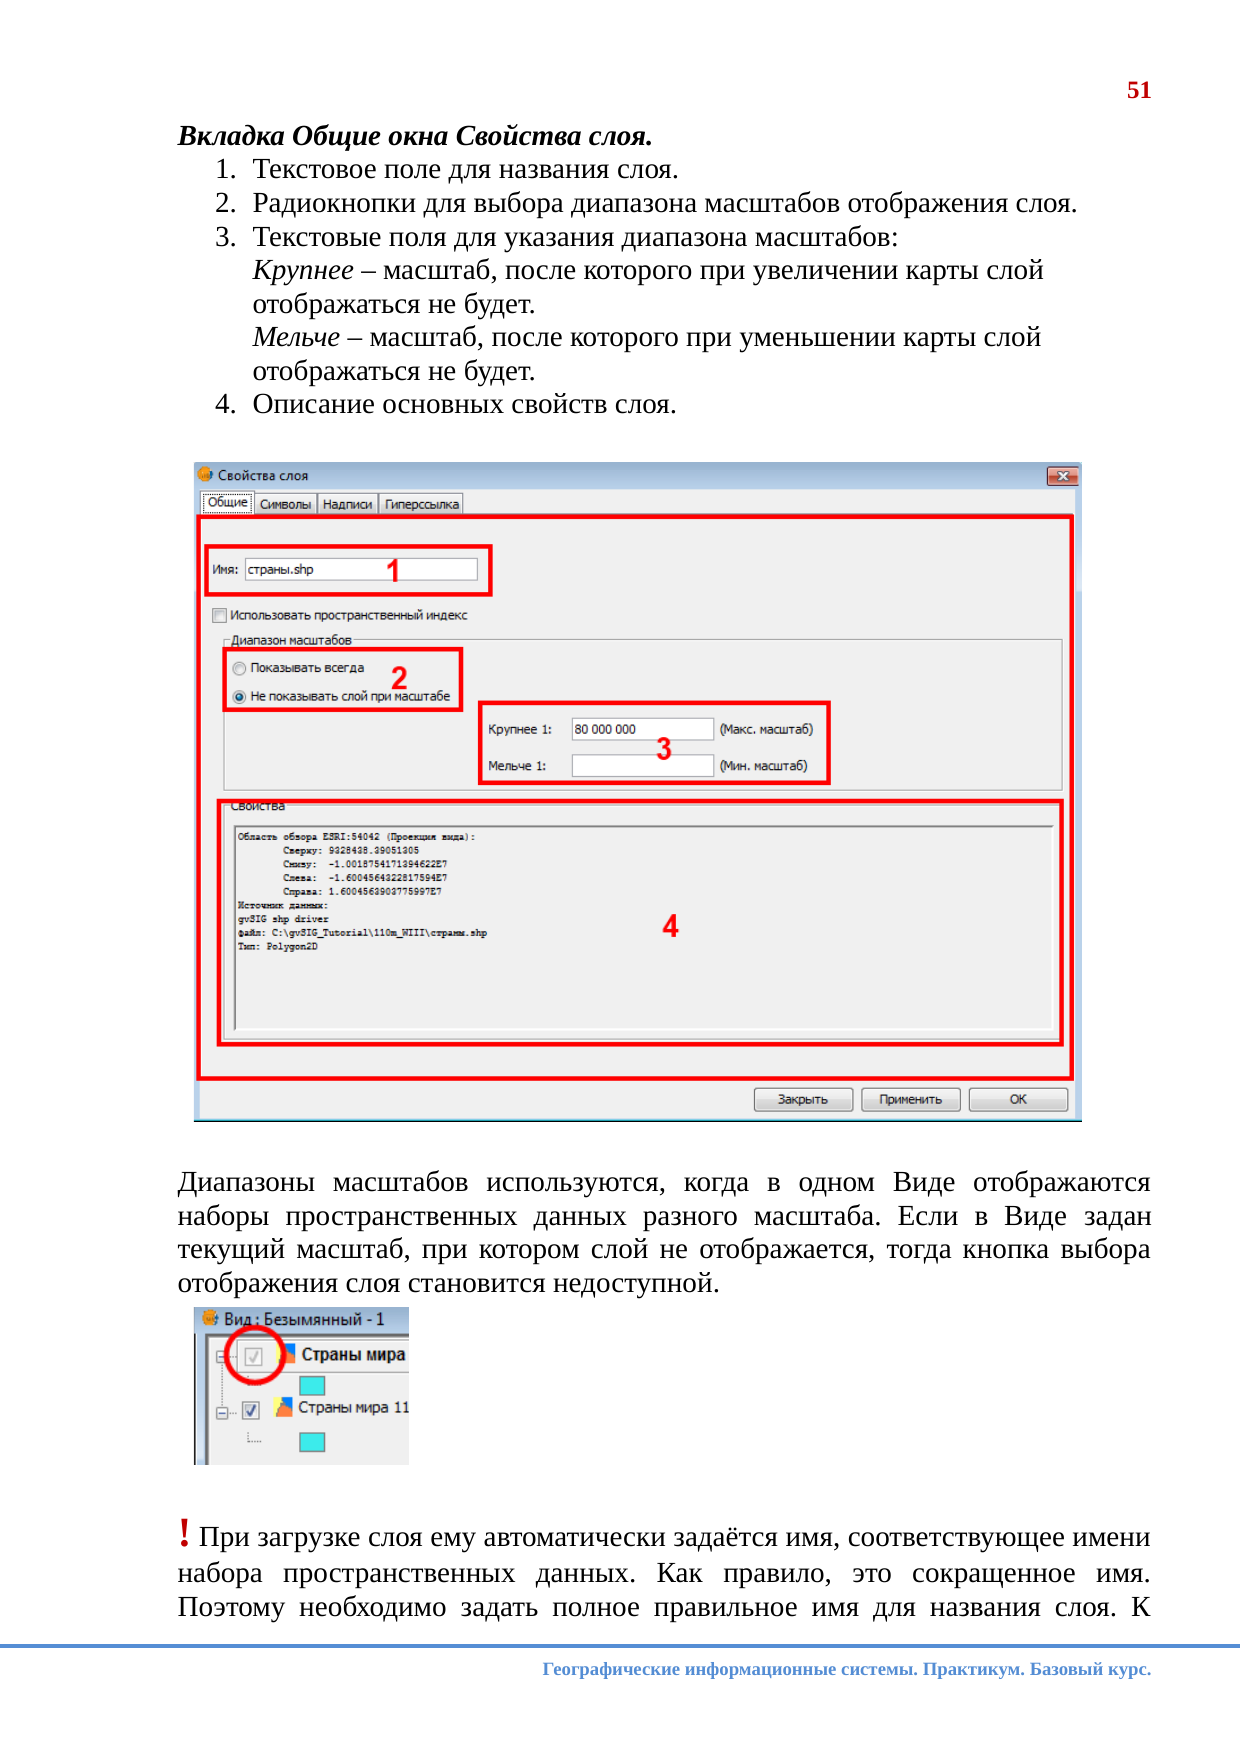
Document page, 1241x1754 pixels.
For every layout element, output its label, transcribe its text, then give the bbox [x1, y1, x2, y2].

list Текстовое поле для названия слоя. [215, 152, 1152, 185]
picture [193, 1307, 409, 1465]
list Текстовые поля для указания диапазона масштабов: Крупнее – масштаб, после которого при увеличении карты слой отображаться не будет. Мельче – масштаб, после которого при уменьшении карты слой отображаться не будет. [215, 219, 1152, 386]
text Вкладка Общие окна Свойства слоя. [177, 118, 1152, 152]
picture [193, 462, 1082, 1122]
text Диапазоны масштабов используются, когда в одном Виде отображаются наборы пространственных данных разного масштаба. Если в Виде задан текущий масштаб, при котором слой не отображается, тогда кнопка выбора отображения слоя становится недоступной. [177, 1164, 1152, 1299]
list Радиокнопки для выбора диапазона масштабов отображения слоя. [215, 185, 1152, 219]
list Описание основных свойств слоя. [215, 386, 1152, 420]
text ! При загрузке слоя ему автоматически задаётся имя, соответствующее имени набора пространственных данных. Как правило, это сокращенное имя. Поэтому необходимо задать полное правильное имя для названия слоя. К [177, 1507, 1152, 1622]
